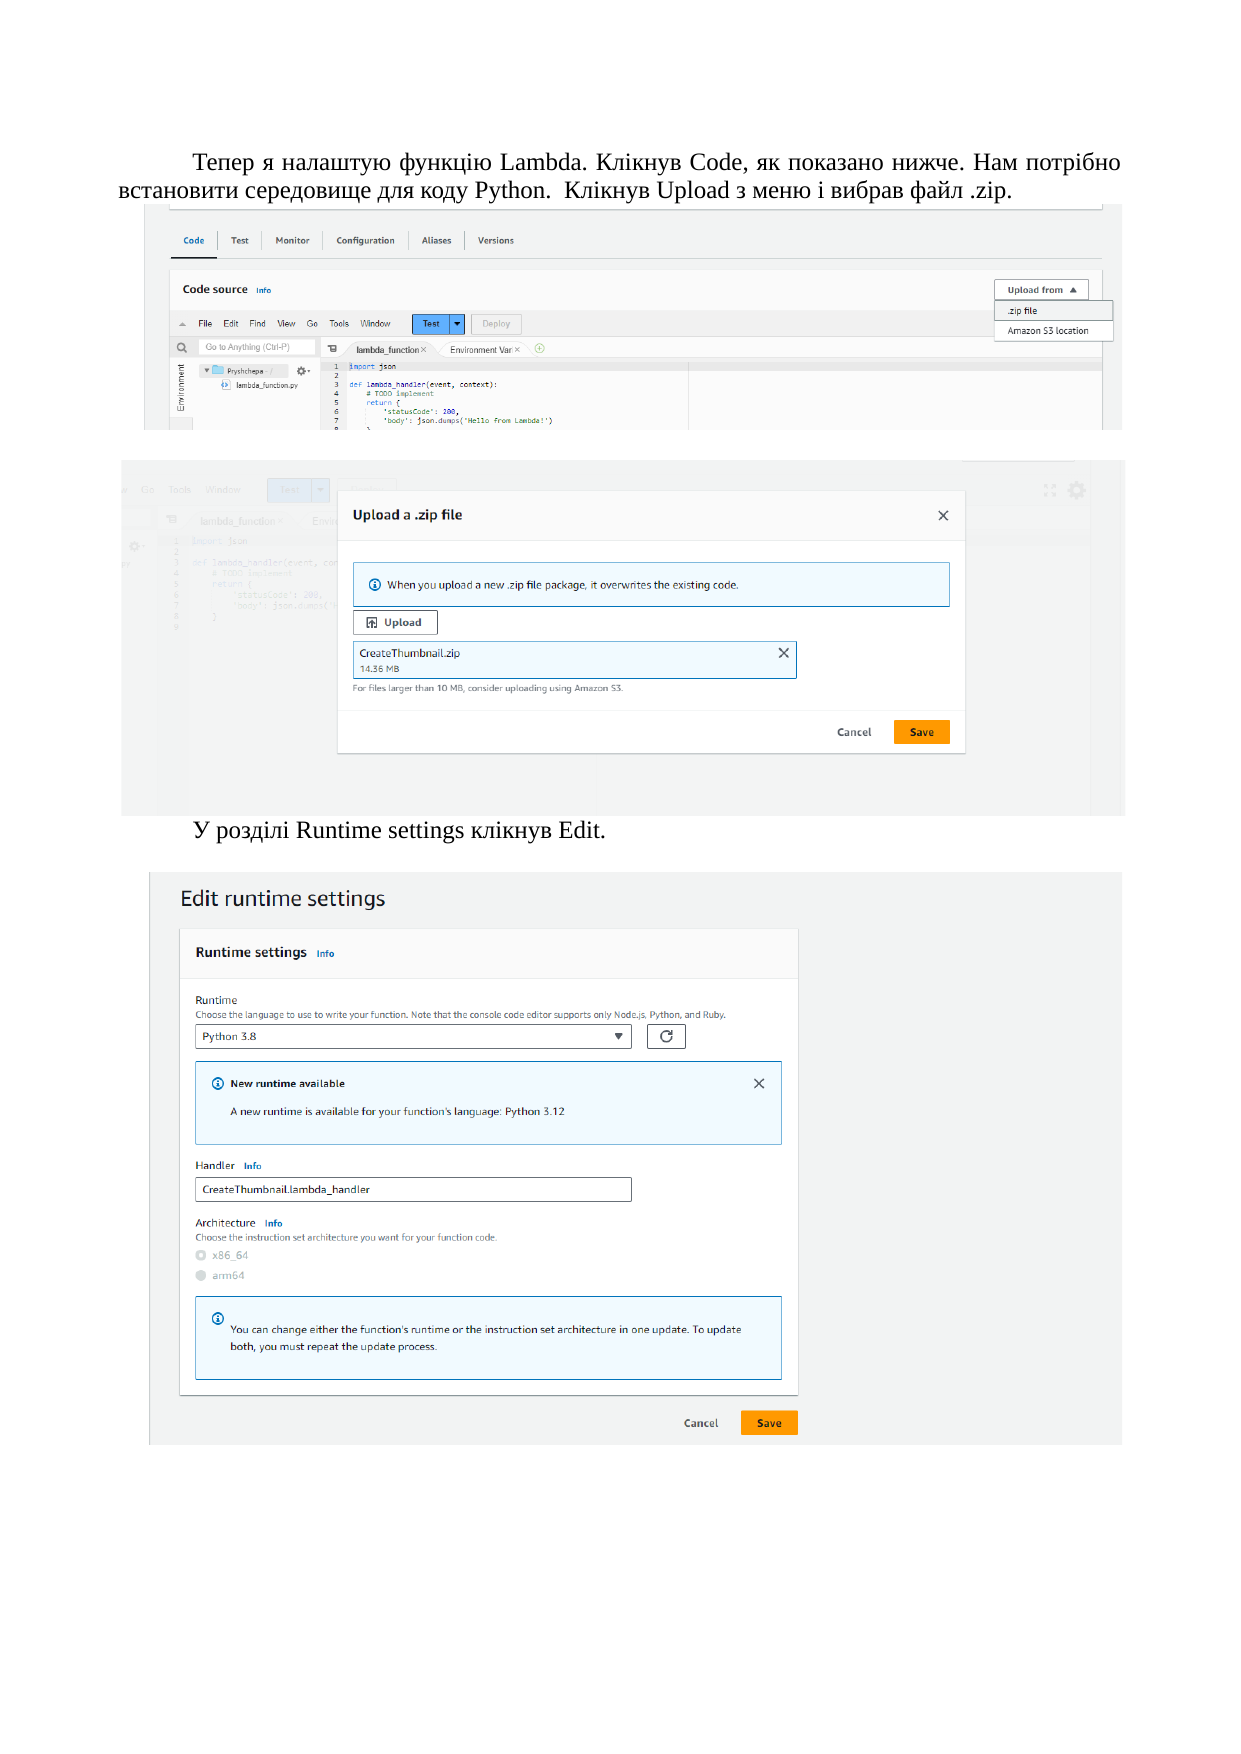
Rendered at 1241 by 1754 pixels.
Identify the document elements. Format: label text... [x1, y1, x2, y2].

picture [121, 460, 1126, 816]
picture [118, 872, 1123, 1445]
picture [118, 204, 1123, 430]
text Тепер я налаштую функцію Lambda. Клікнув Code, як показано нижче. Нам потрібно встановити середовище для коду Python. Клікнув Upload з меню і вибрав файл .zip. [118, 147, 1122, 204]
text У розділі Runtime settings клікнув Edit. [118, 458, 1122, 844]
